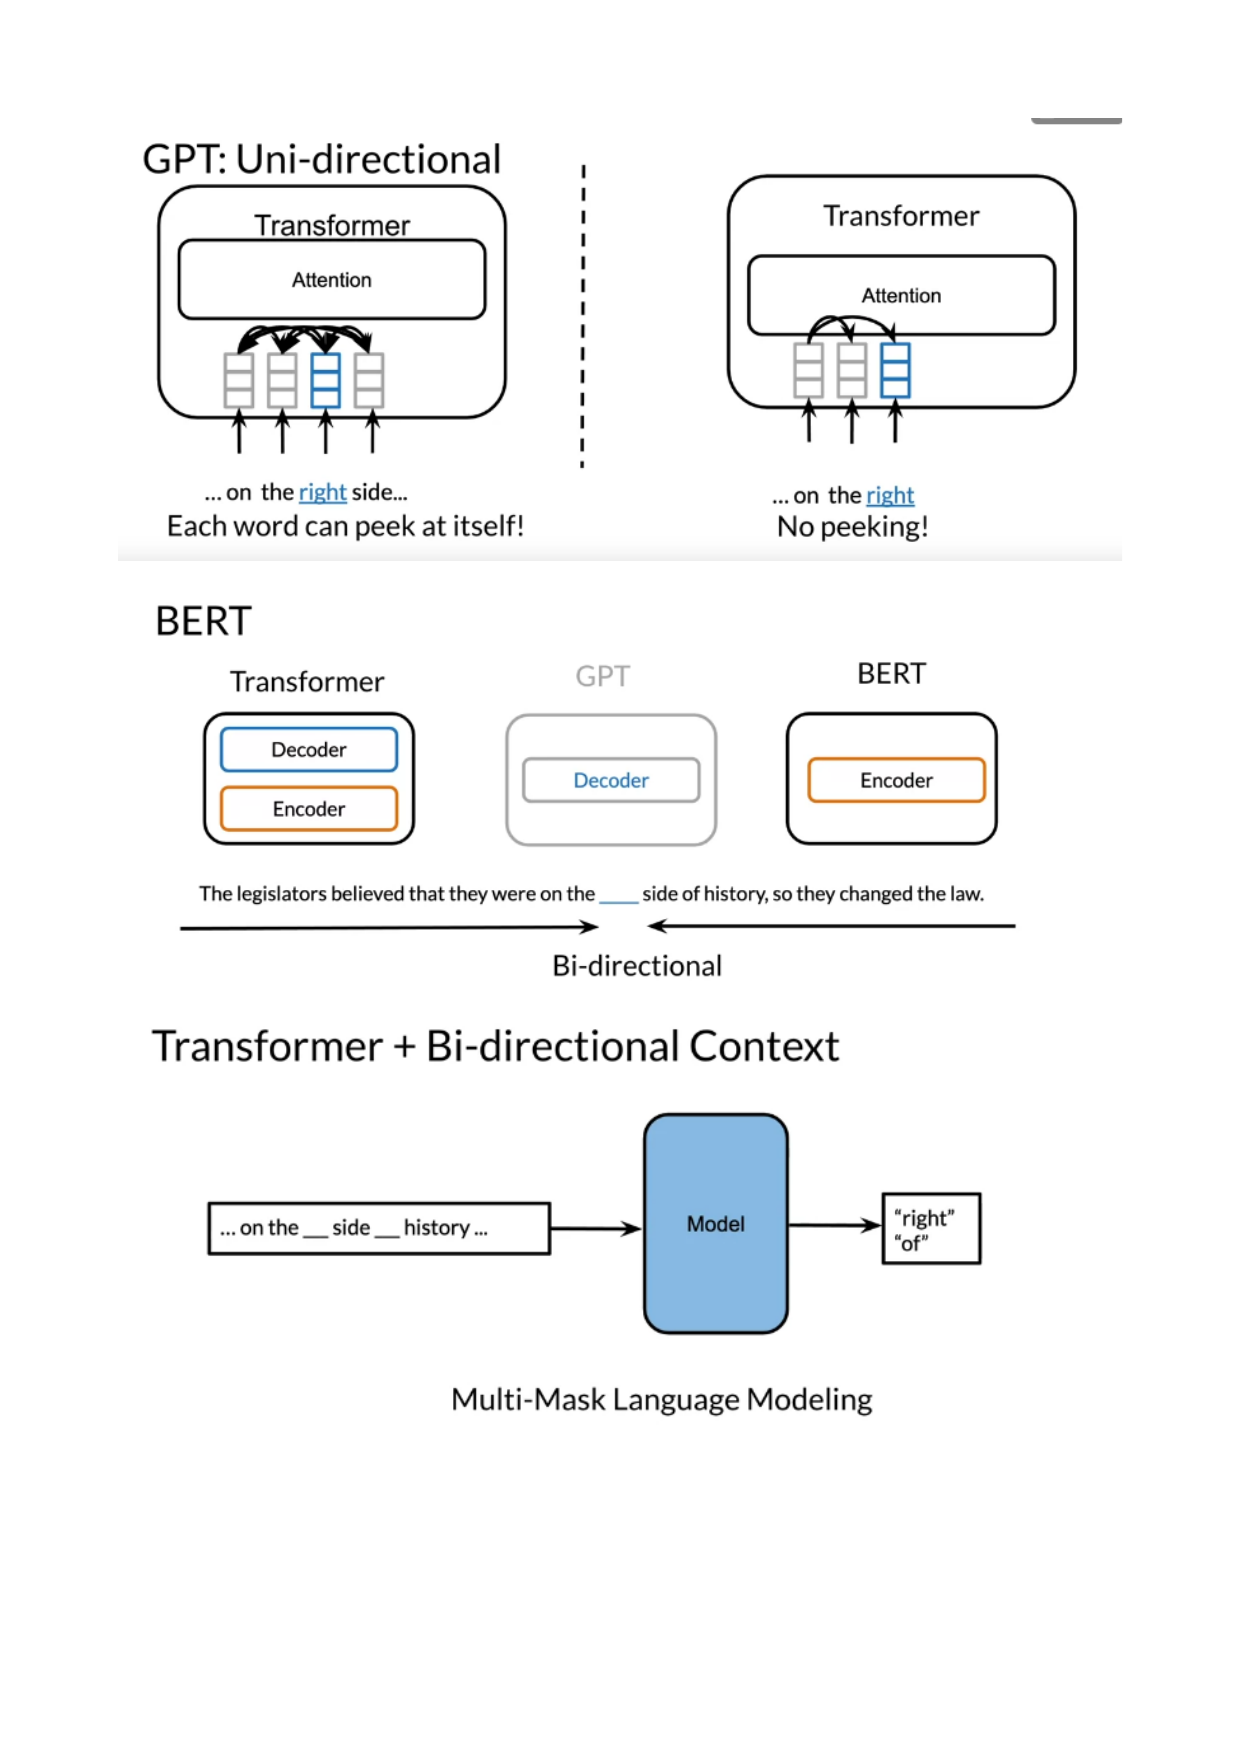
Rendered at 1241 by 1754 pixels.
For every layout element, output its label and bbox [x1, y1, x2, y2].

picture [118, 589, 1123, 989]
picture [118, 118, 1123, 561]
picture [118, 1016, 1123, 1430]
